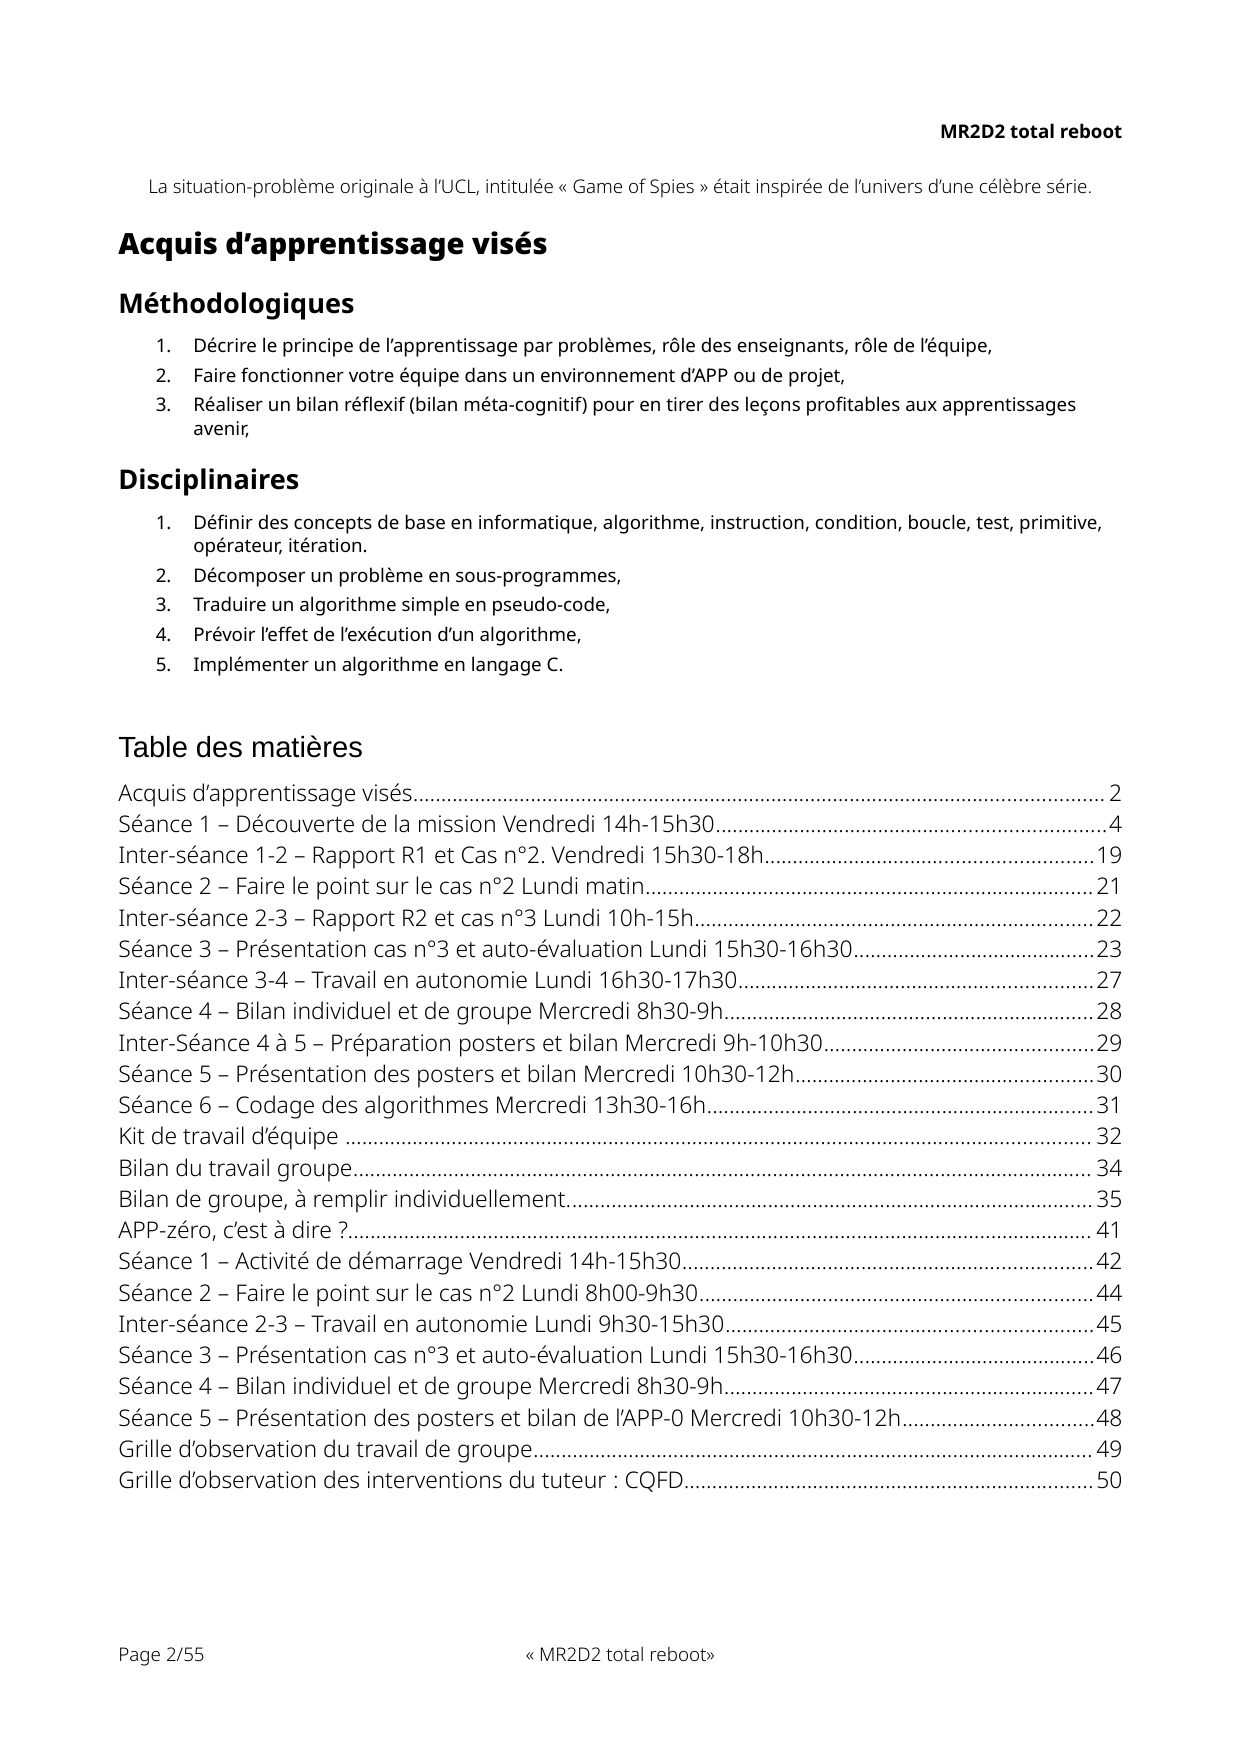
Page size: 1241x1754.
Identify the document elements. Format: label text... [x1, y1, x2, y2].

list Faire fonctionner votre équipe dans un environnement d’APP ou de projet, [156, 363, 1122, 387]
text Séance 5 – Présentation des posters et bilan Mercredi 10h30-12h 30 [118, 1058, 1122, 1089]
text Inter-séance 1-2 – Rapport R1 et Cas n°2. Vendredi 15h30-18h 19 [118, 839, 1122, 870]
text Séance 4 – Bilan individuel et de groupe Mercredi 8h30-9h 47 [118, 1370, 1122, 1401]
text Séance 3 – Présentation cas n°3 et auto-évaluation Lundi 15h30-16h30 23 [118, 933, 1122, 964]
text Kit de travail d’équipe 32 [118, 1120, 1122, 1151]
text Séance 4 – Bilan individuel et de groupe Mercredi 8h30-9h 28 [118, 995, 1122, 1026]
text Inter-séance 3-4 – Travail en autonomie Lundi 16h30-17h30 27 [118, 964, 1122, 995]
list Traduire un algorithme simple en pseudo-code, [156, 593, 1122, 617]
list Définir des concepts de base en informatique, algorithme, instruction, condition, boucle, test, primitive, opérateur, itération. [156, 510, 1122, 557]
text Séance 1 – Découverte de la mission Vendredi 14h-15h30 4 [118, 808, 1122, 839]
text Inter-Séance 4 à 5 – Préparation posters et bilan Mercredi 9h-10h30 29 [118, 1026, 1122, 1058]
subtitle Acquis d’apprentissage visés [118, 224, 1122, 263]
text Grille d’observation du travail de groupe 49 [118, 1433, 1122, 1464]
text Bilan du travail groupe 34 [118, 1151, 1122, 1183]
text Séance 3 – Présentation cas n°3 et auto-évaluation Lundi 15h30-16h30 46 [118, 1339, 1122, 1370]
text APP-zéro, c’est à dire ? 41 [118, 1214, 1122, 1245]
text Bilan de groupe, à remplir individuellement. 35 [118, 1183, 1122, 1214]
text La situation-problème originale à l’UCL, intitulée « Game of Spies » était inspirée de l’univers d’une célèbre série. [118, 173, 1122, 199]
text Inter-séance 2-3 – Rapport R2 et cas n°3 Lundi 10h-15h 22 [118, 901, 1122, 933]
list Réaliser un bilan réflexif (bilan méta-cognitif) pour en tirer des leçons profitables aux apprentissages avenir, [156, 393, 1122, 440]
text Séance 5 – Présentation des posters et bilan de l’APP-0 Mercredi 10h30-12h 48 [118, 1401, 1122, 1433]
text Séance 2 – Faire le point sur le cas n°2 Lundi 8h00-9h30 44 [118, 1276, 1122, 1308]
list Décrire le principe de l’apprentissage par problèmes, rôle des enseignants, rôle de l’équipe, [156, 333, 1122, 357]
text Séance 1 – Activité de démarrage Vendredi 14h-15h30 42 [118, 1245, 1122, 1276]
text Inter-séance 2-3 – Travail en autonomie Lundi 9h30-15h30 45 [118, 1308, 1122, 1339]
text Acquis d’apprentissage visés 2 [118, 776, 1122, 808]
text Grille d’observation des interventions du tuteur : CQFD 50 [118, 1464, 1122, 1495]
list Prévoir l’effet de l’exécution d’un algorithme, [156, 623, 1122, 646]
text Séance 2 – Faire le point sur le cas n°2 Lundi matin 21 [118, 870, 1122, 901]
subtitle Méthodologiques [118, 284, 1122, 321]
list Décomposer un problème en sous-programmes, [156, 563, 1122, 587]
text Séance 6 – Codage des algorithmes Mercredi 13h30-16h 31 [118, 1089, 1122, 1120]
subtitle Table des matières [118, 730, 1122, 764]
list Implémenter un algorithme en langage C. [156, 652, 1122, 676]
subtitle Disciplinaires [118, 461, 1122, 498]
